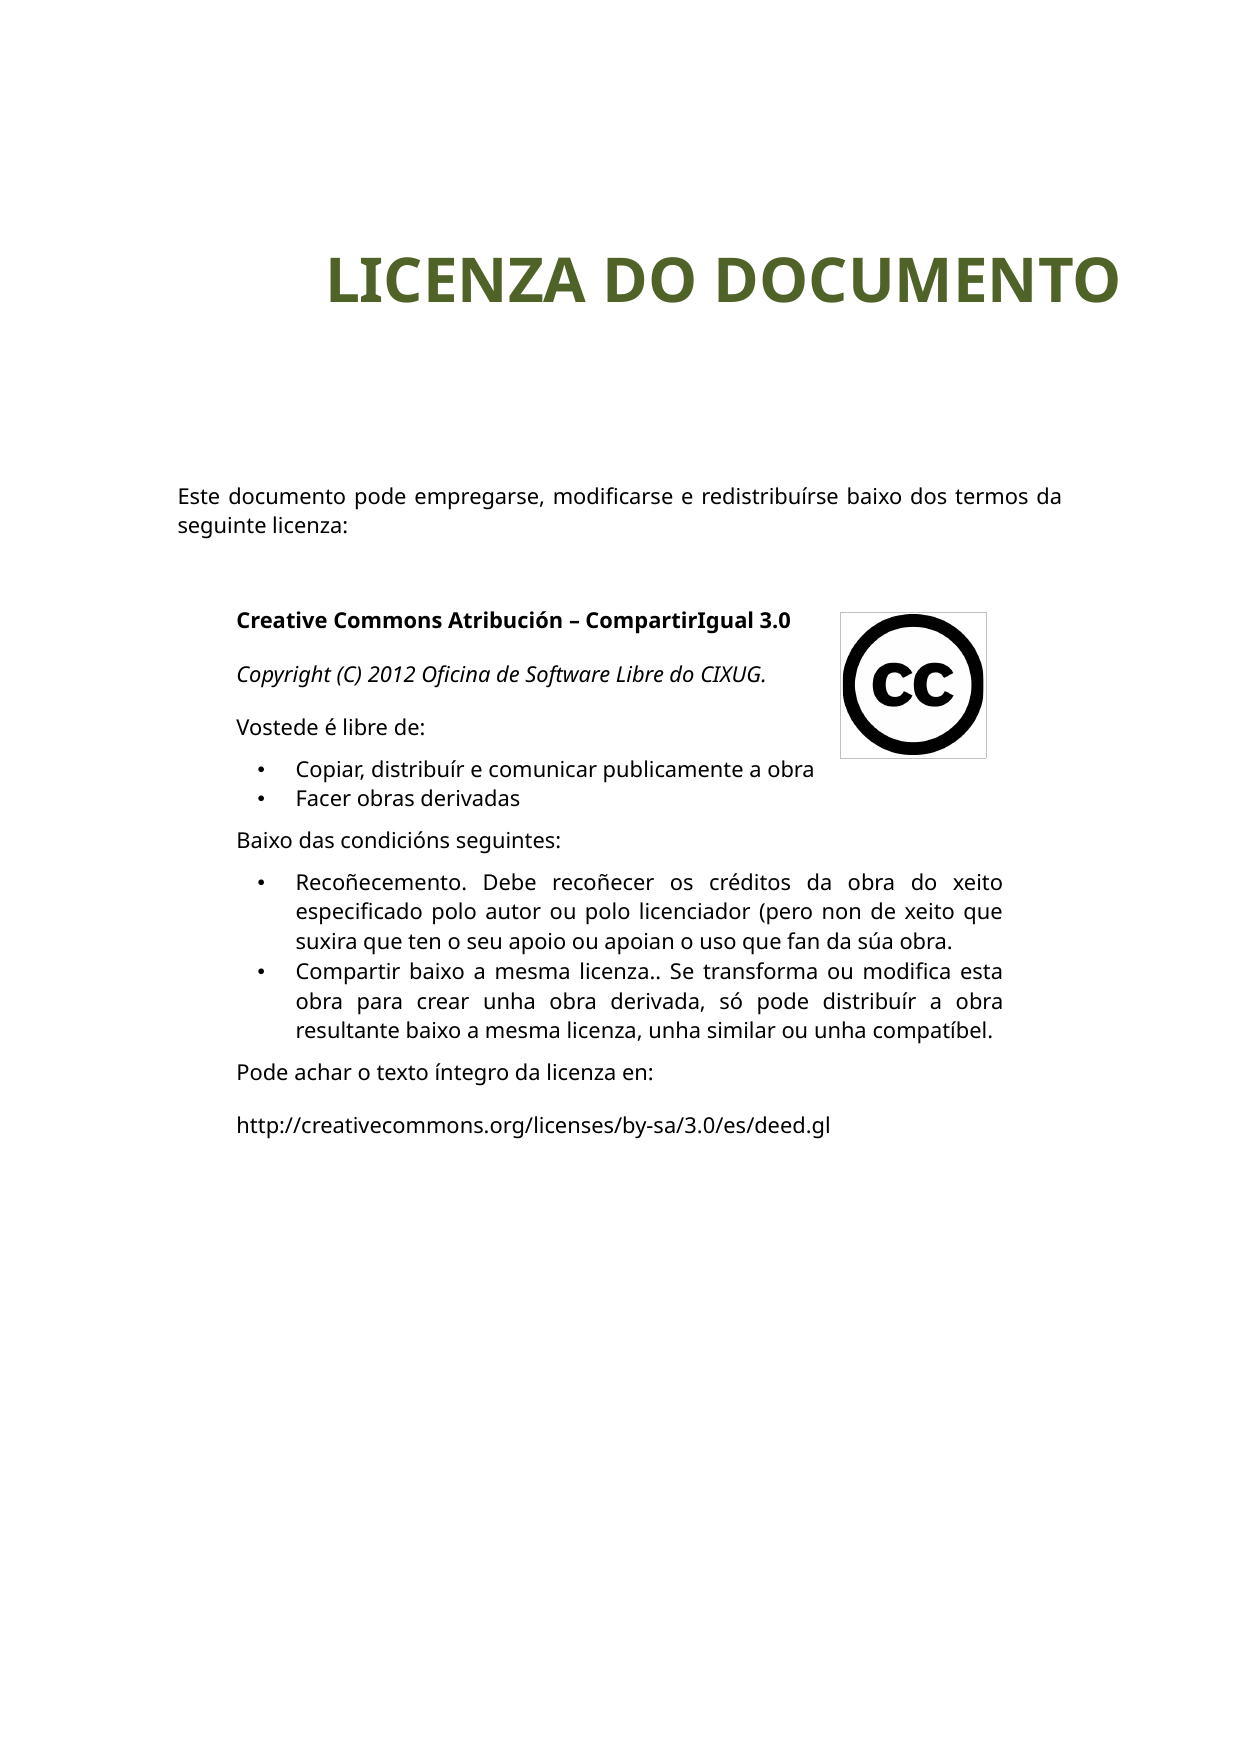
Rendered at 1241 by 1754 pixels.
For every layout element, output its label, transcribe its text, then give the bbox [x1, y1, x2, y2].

text [841, 613, 986, 758]
text Creative Commons Atribución – CompartirIgual 3.0 [236, 605, 1004, 635]
text Este documento pode empregarse, modificarse e redistribuírse baixo dos termos da seguinte licenza: [177, 481, 1063, 540]
list Compartir baixo a mesma licenza.. Se transforma ou modifica esta obra para crear unha obra derivada, só pode distribuír a obra resultante baixo a mesma licenza, unha similar ou unha compatíbel. [257, 956, 1004, 1045]
text Vostede é libre de: [236, 712, 840, 742]
picture [842, 614, 984, 755]
text Copyright (C) 2012 Oficina de Software Libre do CIXUG. [236, 659, 840, 688]
text [987, 712, 1004, 742]
list Recoñecemento. Debe recoñecer os créditos da obra do xeito especificado polo autor ou polo licenciador (pero non de xeito que suxira que ten o seu apoio ou apoian o uso que fan da súa obra. [257, 867, 1004, 956]
text Licenza do documento [118, 236, 1122, 321]
text Baixo das condicións seguintes: [236, 825, 1004, 855]
text http://creativecommons.org/licenses/by-sa/3.0/es/deed.gl [236, 1110, 1004, 1140]
text Pode achar o texto íntegro da licenza en: [236, 1057, 1004, 1087]
list Facer obras derivadas [257, 783, 1004, 813]
list Copiar, distribuír e comunicar publicamente a obra [257, 754, 1004, 783]
